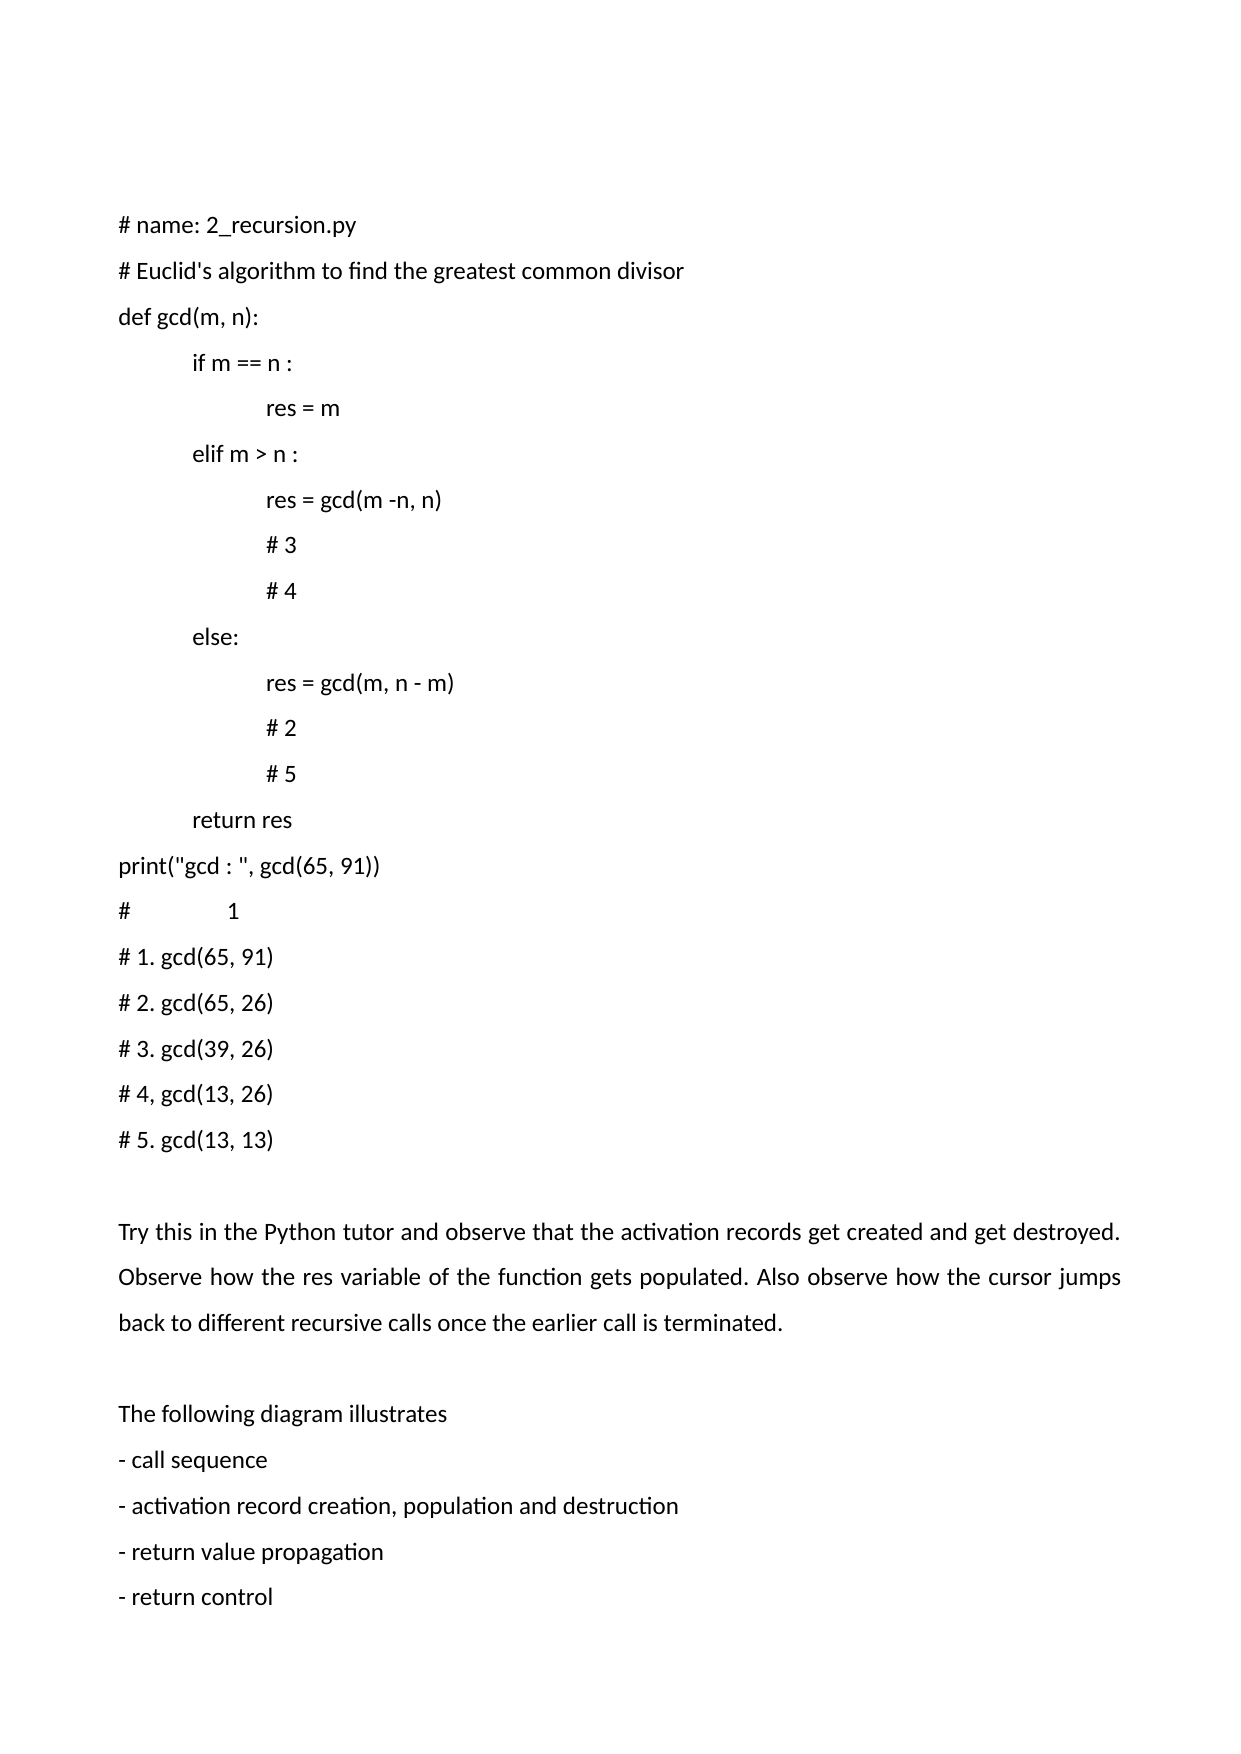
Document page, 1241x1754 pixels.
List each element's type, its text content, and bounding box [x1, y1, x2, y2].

text # 2. gcd(65, 26) [118, 987, 1122, 1017]
text else: [118, 621, 1122, 652]
text # 4, gcd(13, 26) [118, 1078, 1122, 1109]
text # Euclid's algorithm to find the greatest common divisor [118, 255, 1122, 286]
text - return control [118, 1581, 1122, 1612]
text res = m [118, 392, 1122, 423]
text if m == n : [118, 347, 1122, 377]
text # 3. gcd(39, 26) [118, 1033, 1122, 1063]
text # name: 2_recursion.py [118, 209, 1122, 240]
text # 4 [118, 575, 1122, 606]
text - activation record creation, population and destruction [118, 1490, 1122, 1521]
text res = gcd(m -n, n) [118, 484, 1122, 514]
text # 2 [118, 713, 1122, 743]
text # 1 [118, 896, 1122, 926]
text Try this in the Python tutor and observe that the activation records get created and get destroyed. Observe how the res variable of the function gets populated. Also observe how the cursor jumps back to different recursive calls once the earlier call is terminated. [118, 1216, 1122, 1338]
text return res [118, 804, 1122, 834]
text # 5. gcd(13, 13) [118, 1124, 1122, 1155]
text # 1. gcd(65, 91) [118, 941, 1122, 972]
text - call sequence [118, 1444, 1122, 1475]
text def gcd(m, n): [118, 301, 1122, 332]
text - return value propagation [118, 1536, 1122, 1566]
text print("gcd : ", gcd(65, 91)) [118, 850, 1122, 880]
text res = gcd(m, n - m) [118, 667, 1122, 697]
text # 5 [118, 758, 1122, 789]
text # 3 [118, 530, 1122, 560]
text elif m > n : [118, 438, 1122, 469]
text The following diagram illustrates [118, 1398, 1122, 1429]
